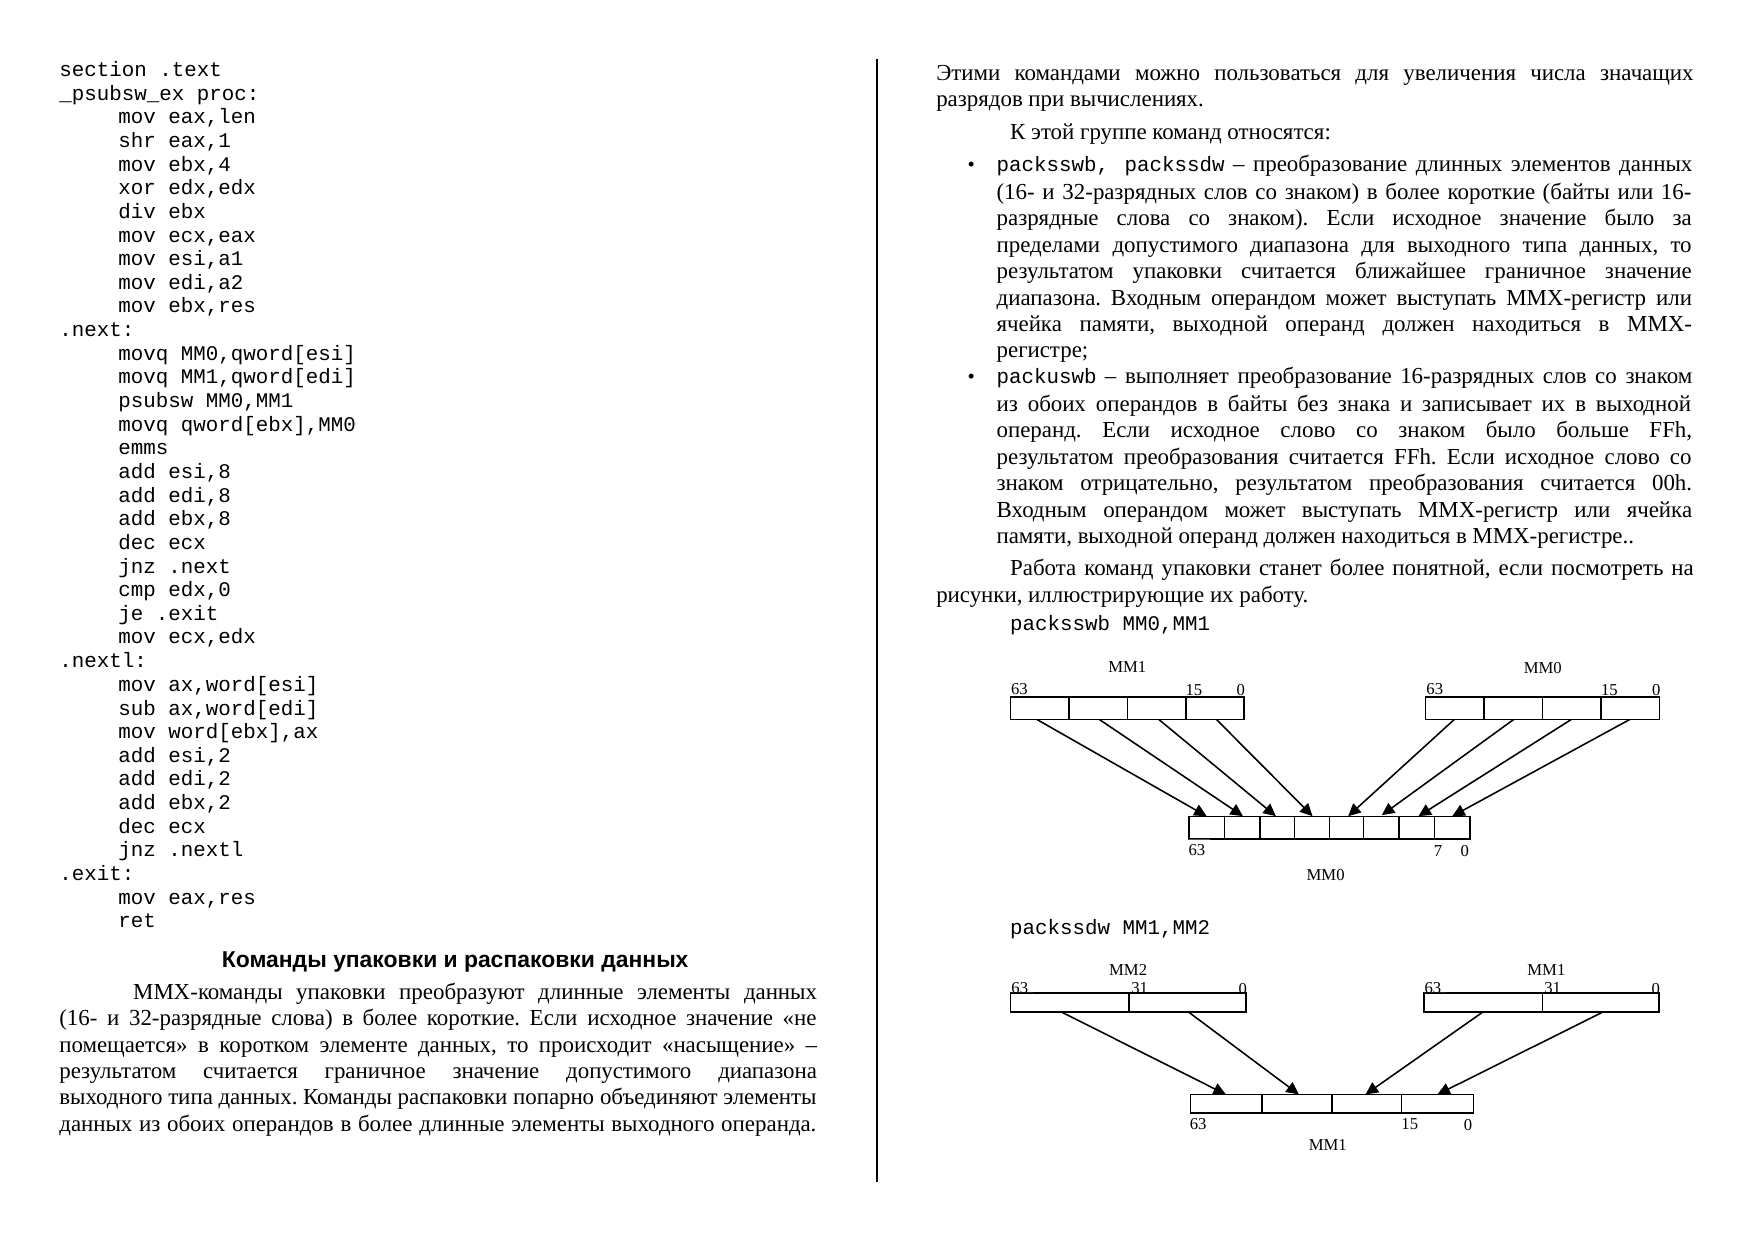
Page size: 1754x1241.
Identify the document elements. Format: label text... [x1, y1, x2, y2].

text add ebx,8 [88, 508, 818, 532]
text section .text [59, 59, 818, 83]
text ММХ-команды упаковки преобразуют длинные элементы данных (16- и 32-разрядные слова) в более короткие. Если исходное значение «не помещается» в ко­ротком элементе данных, то происходит «насыщение» – результатом считается граничное значение допустимого диапазона выходного типа данных. Команды распаковки попарно объединяют элементы данных из обоих операндов в более длинные элементы выходного операнда. [59, 978, 818, 1136]
text cmp edx,0 [88, 579, 818, 603]
text sub ax,word[edi] [88, 697, 818, 721]
text psubsw MM0,MM1 [88, 390, 818, 414]
text _psubsw_ex proc: [59, 83, 818, 106]
text movq qword[ebx],MM0 [88, 414, 818, 437]
text xor edx,edx [59, 177, 818, 201]
text К этой группе команд относятся: [936, 118, 1695, 144]
text Этими командами можно пользоваться для увеличения числа значащих разрядов при вычислениях. [936, 59, 1695, 112]
text dec ecx [88, 532, 818, 556]
text add ebx,2 [88, 792, 818, 816]
text movq MM1,qword[edi] [88, 366, 818, 390]
text add esi,8 [88, 461, 818, 485]
text mov word[ebx],ax [88, 721, 818, 745]
text mov ecx,eax [59, 224, 818, 248]
text mov ebx,res [59, 296, 818, 319]
text add edi,2 [88, 768, 818, 792]
text jnz .nextl [88, 839, 818, 863]
text jnz .next [88, 556, 818, 579]
text mov ebx,4 [59, 154, 818, 177]
text mov edi,a2 [59, 272, 818, 296]
text ret [88, 910, 818, 934]
text mov ecx,edx [88, 627, 818, 650]
text movq MM0,qword[esi] [88, 343, 818, 366]
text .next: [59, 319, 818, 343]
list packuswb – выполняет преобразование 16-разрядных слов со знаком из обоих операндов в байты без знака и записывает их в выходной операнд. Если исходное слово со знаком было больше FFh, результатом преобразования считается FFh. Если исходное слово со знаком отрицательно, результатом преобразования считается 00h. Входным операндом может выступать ММХ-регистр или ячейка памяти, выходной операнд должен находиться в ММХ-регистре.. [967, 363, 1693, 548]
text add edi,8 [88, 485, 818, 508]
text Работа команд упаковки станет более понятной, если посмотреть на рисунки, иллюстрирующие их работу. [936, 554, 1695, 607]
text .exit: [59, 863, 818, 887]
text shr eax,1 [59, 130, 818, 154]
text mov ax,word[esi] [88, 674, 818, 697]
text emms [88, 437, 818, 461]
text packssdw ММ1,ММ2 [936, 894, 1695, 941]
text dec ecx [88, 816, 818, 839]
text mov esi,a1 [59, 248, 818, 272]
text je .exit [88, 603, 818, 627]
text mov eax,res [88, 887, 818, 910]
text packsswb ММ0,ММ1 [936, 613, 1695, 637]
text add esi,2 [88, 745, 818, 768]
text Команды упаковки и распаковки данных [222, 946, 818, 972]
list packsswb, packssdw – преобразование длинных элементов данных (16- и 32-разрядных слов со знаком) в более короткие (байты или 16-разрядные слова со знаком). Если исходное значение было за пределами допустимого диапазона для выходного типа данных, то результатом упаковки считается ближайшее граничное значение диапазона. Входным операндом может выступать ММХ-регистр или ячейка памяти, выходной операнд должен находиться в ММХ-регистре; [967, 151, 1693, 363]
text mov eax,len [59, 106, 818, 130]
text .nextl: [59, 650, 818, 674]
text div ebx [59, 201, 818, 224]
